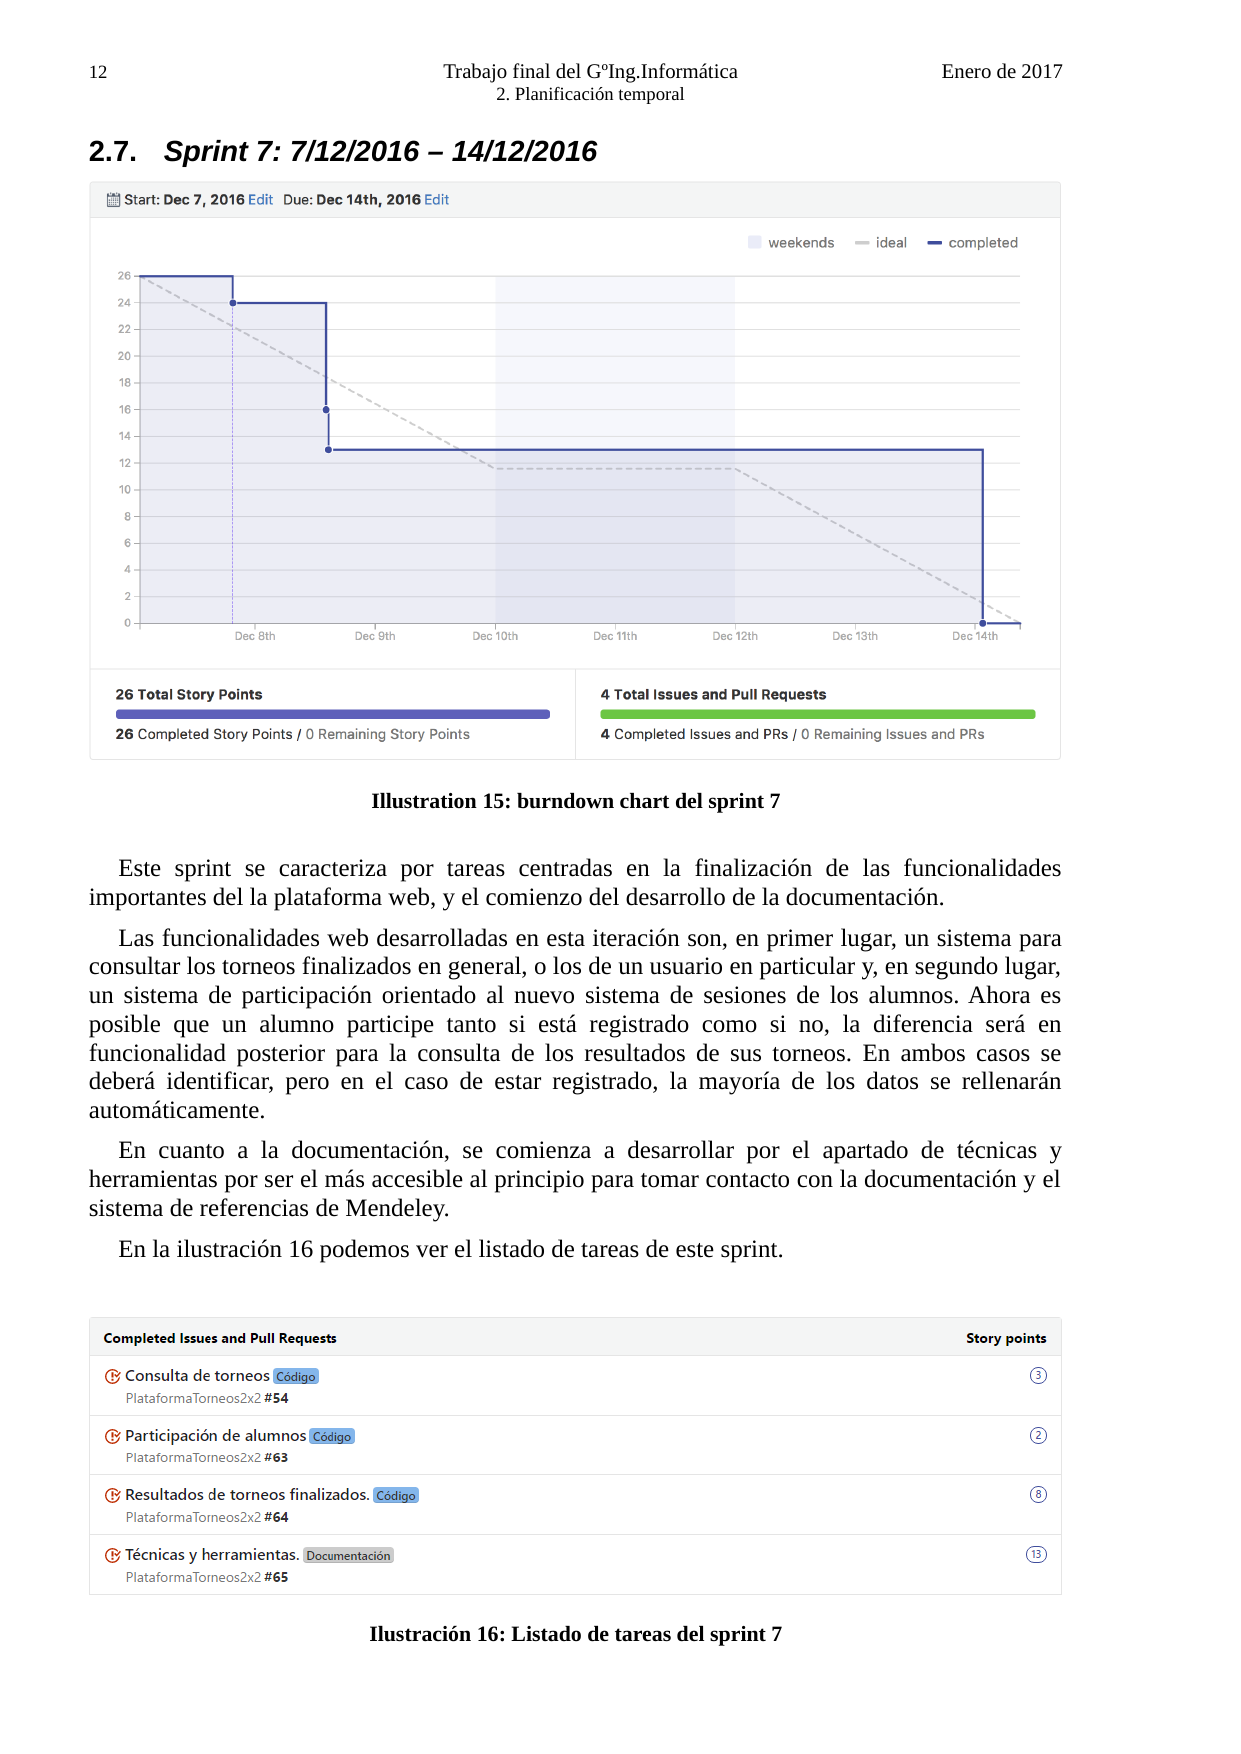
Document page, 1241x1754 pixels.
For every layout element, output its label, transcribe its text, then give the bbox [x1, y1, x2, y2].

subtitle Sprint 7: 7/12/2016 – 14/12/2016 [88, 134, 1063, 168]
text Las funcionalidades web desarrolladas en esta iteración son, en primer lugar, un sistema para consultar los torneos finalizados en general, o los de un usuario en particular y, en segundo lugar, un sistema de participación orientado al nuevo sistema de sesiones de los alumnos. Ahora es posible que un alumno participe tanto si está registrado como si no, la diferencia será en funcionalidad posterior para la consulta de los resultados de sus torneos. En ambos casos se deberá identificar, pero en el caso de estar registrado, la mayoría de los datos se rellenarán automáticamente. [88, 923, 1063, 1124]
text En la ilustración 16 podemos ver el listado de tareas de este sprint. [88, 1234, 1063, 1262]
text Este sprint se caracteriza por tareas centradas en la finalización de las funcionalidades importantes del la plataforma web, y el comienzo del desarrollo de la documentación. [88, 853, 1063, 911]
picture [88, 1314, 1063, 1596]
text Illustration 15: burndown chart del sprint 7 [88, 763, 1063, 813]
text Ilustración 16: Listado de tareas del sprint 7 [88, 1596, 1063, 1646]
text En cuanto a la documentación, se comienza a desarrollar por el apartado de técnicas y herramientas por ser el más accesible al principio para tomar contacto con la documentación y el sistema de referencias de Mendeley. [88, 1136, 1063, 1222]
picture [88, 179, 1063, 763]
